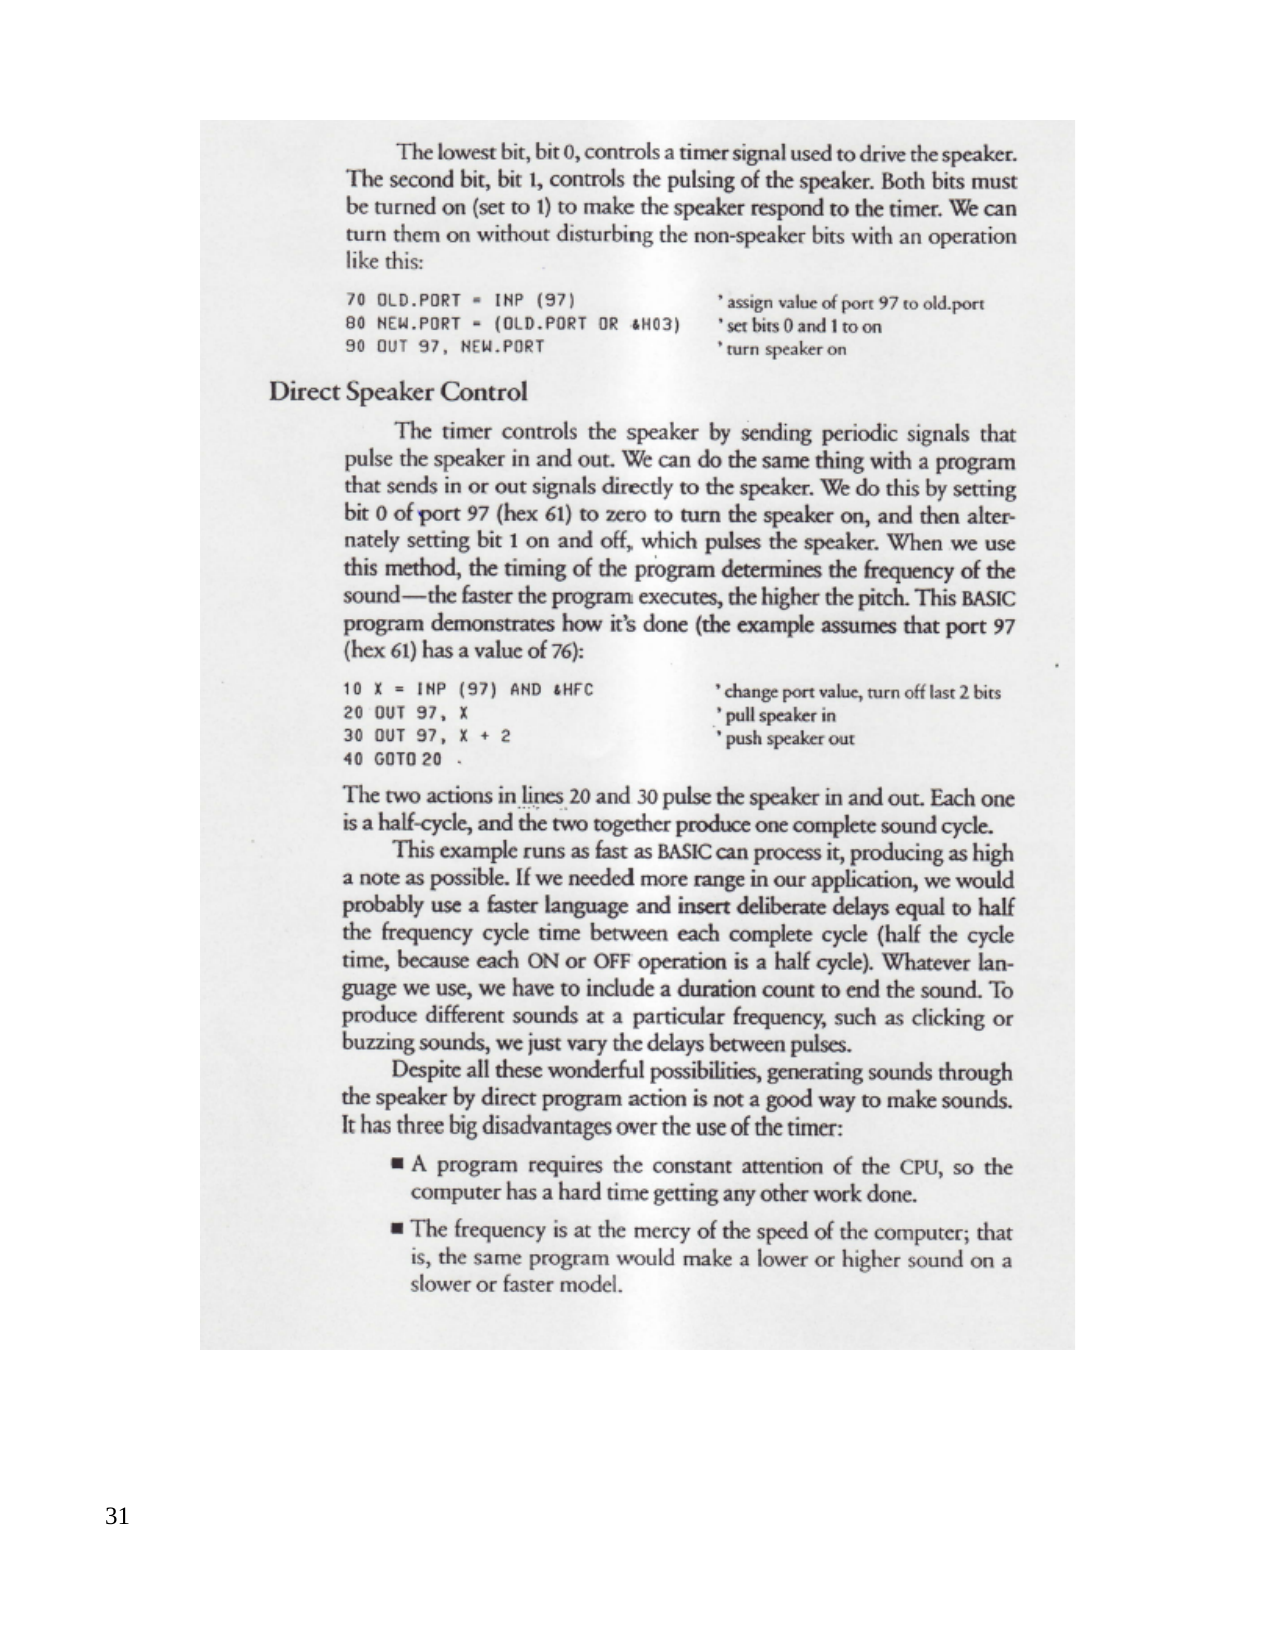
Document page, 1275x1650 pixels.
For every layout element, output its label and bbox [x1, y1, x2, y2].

picture [200, 120, 1075, 1350]
